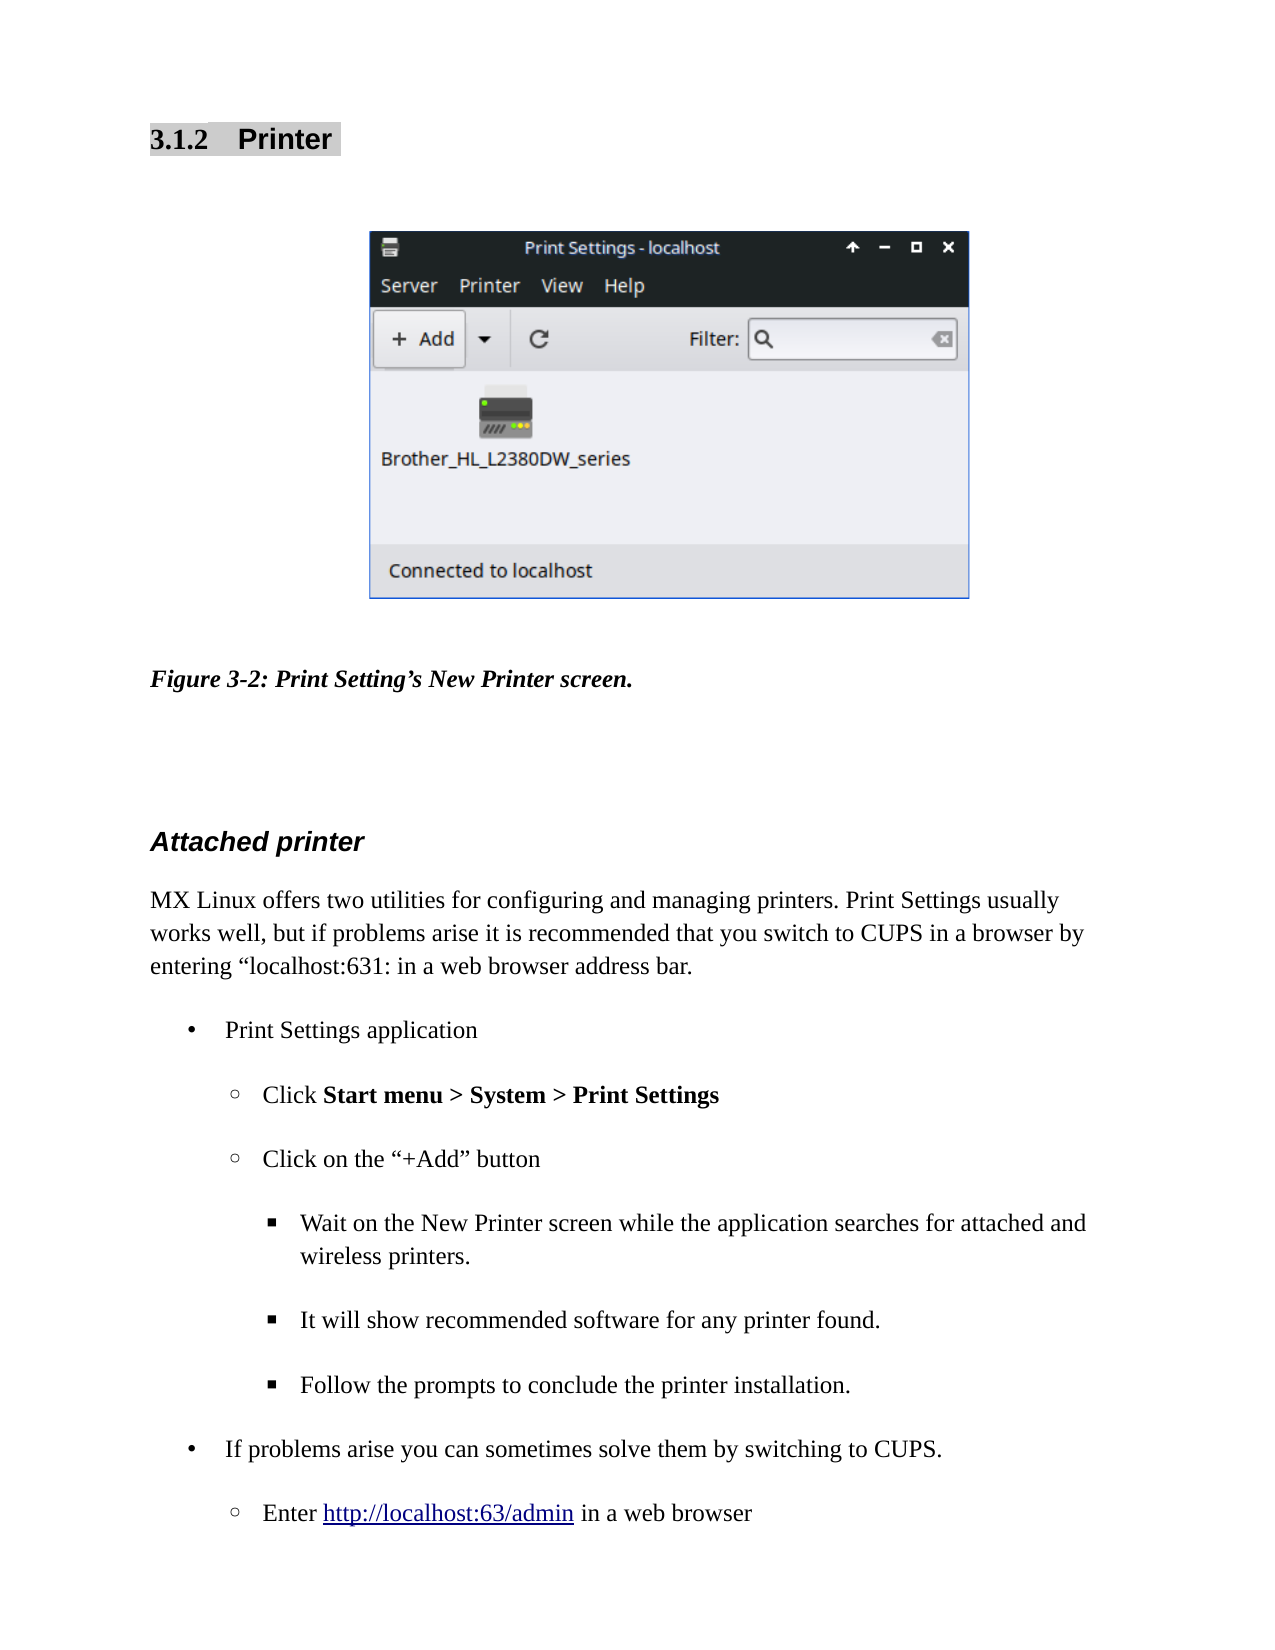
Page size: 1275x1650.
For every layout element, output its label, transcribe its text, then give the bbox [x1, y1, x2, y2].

list If problems arise you can sometimes solve them by switching to CUPS. [187, 1434, 1125, 1463]
text Figure 3-2: Print Setting’s New Printer screen. [150, 664, 1125, 693]
list Wait on the New Printer screen while the application searches for attached and wireless printers. [262, 1208, 1125, 1270]
picture [369, 231, 970, 599]
list Click Start menu > System > Print Settings [225, 1080, 1125, 1108]
subtitle Attached printer [150, 825, 1125, 857]
list It will show recommended software for any printer found. [262, 1306, 1125, 1334]
subtitle 3.1.2 Printer [341, 122, 1125, 156]
list Enter http://localhost:63/admin in a web browser [225, 1498, 1125, 1527]
text MX Linux offers two utilities for configuring and managing printers. Print Settings usually works well, but if problems arise it is recommended that you switch to CUPS in a browser by entering “localhost:631: in a web browser address bar. [150, 885, 1125, 980]
list Click on the “+Add” button [225, 1144, 1125, 1173]
list Follow the prompts to conclude the printer installation. [262, 1370, 1125, 1399]
subtitle 3.1.2 Printer [150, 122, 208, 156]
list Print Settings application [187, 1016, 1125, 1044]
